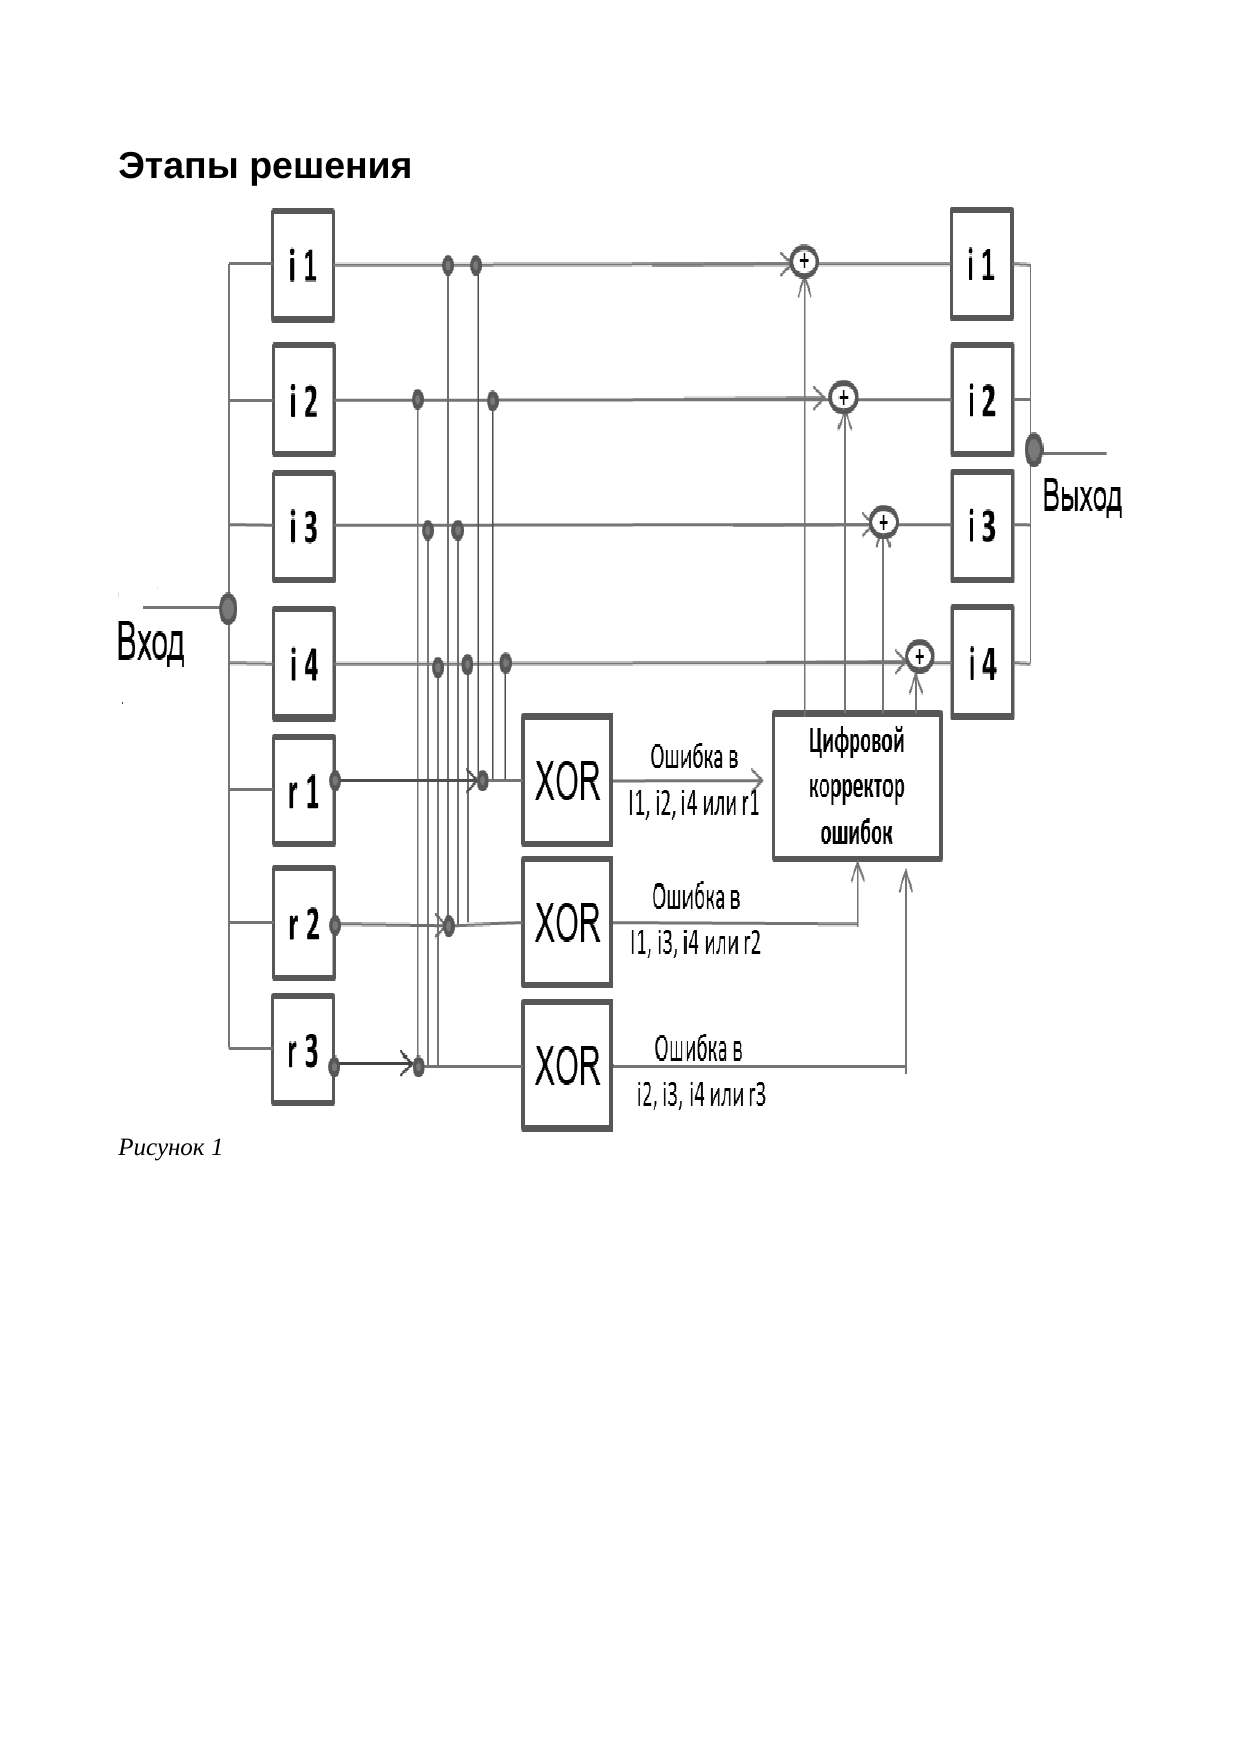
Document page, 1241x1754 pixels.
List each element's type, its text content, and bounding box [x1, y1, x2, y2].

text Рисунок 1 [118, 1132, 1122, 1160]
subtitle Этапы решения [118, 143, 1122, 186]
